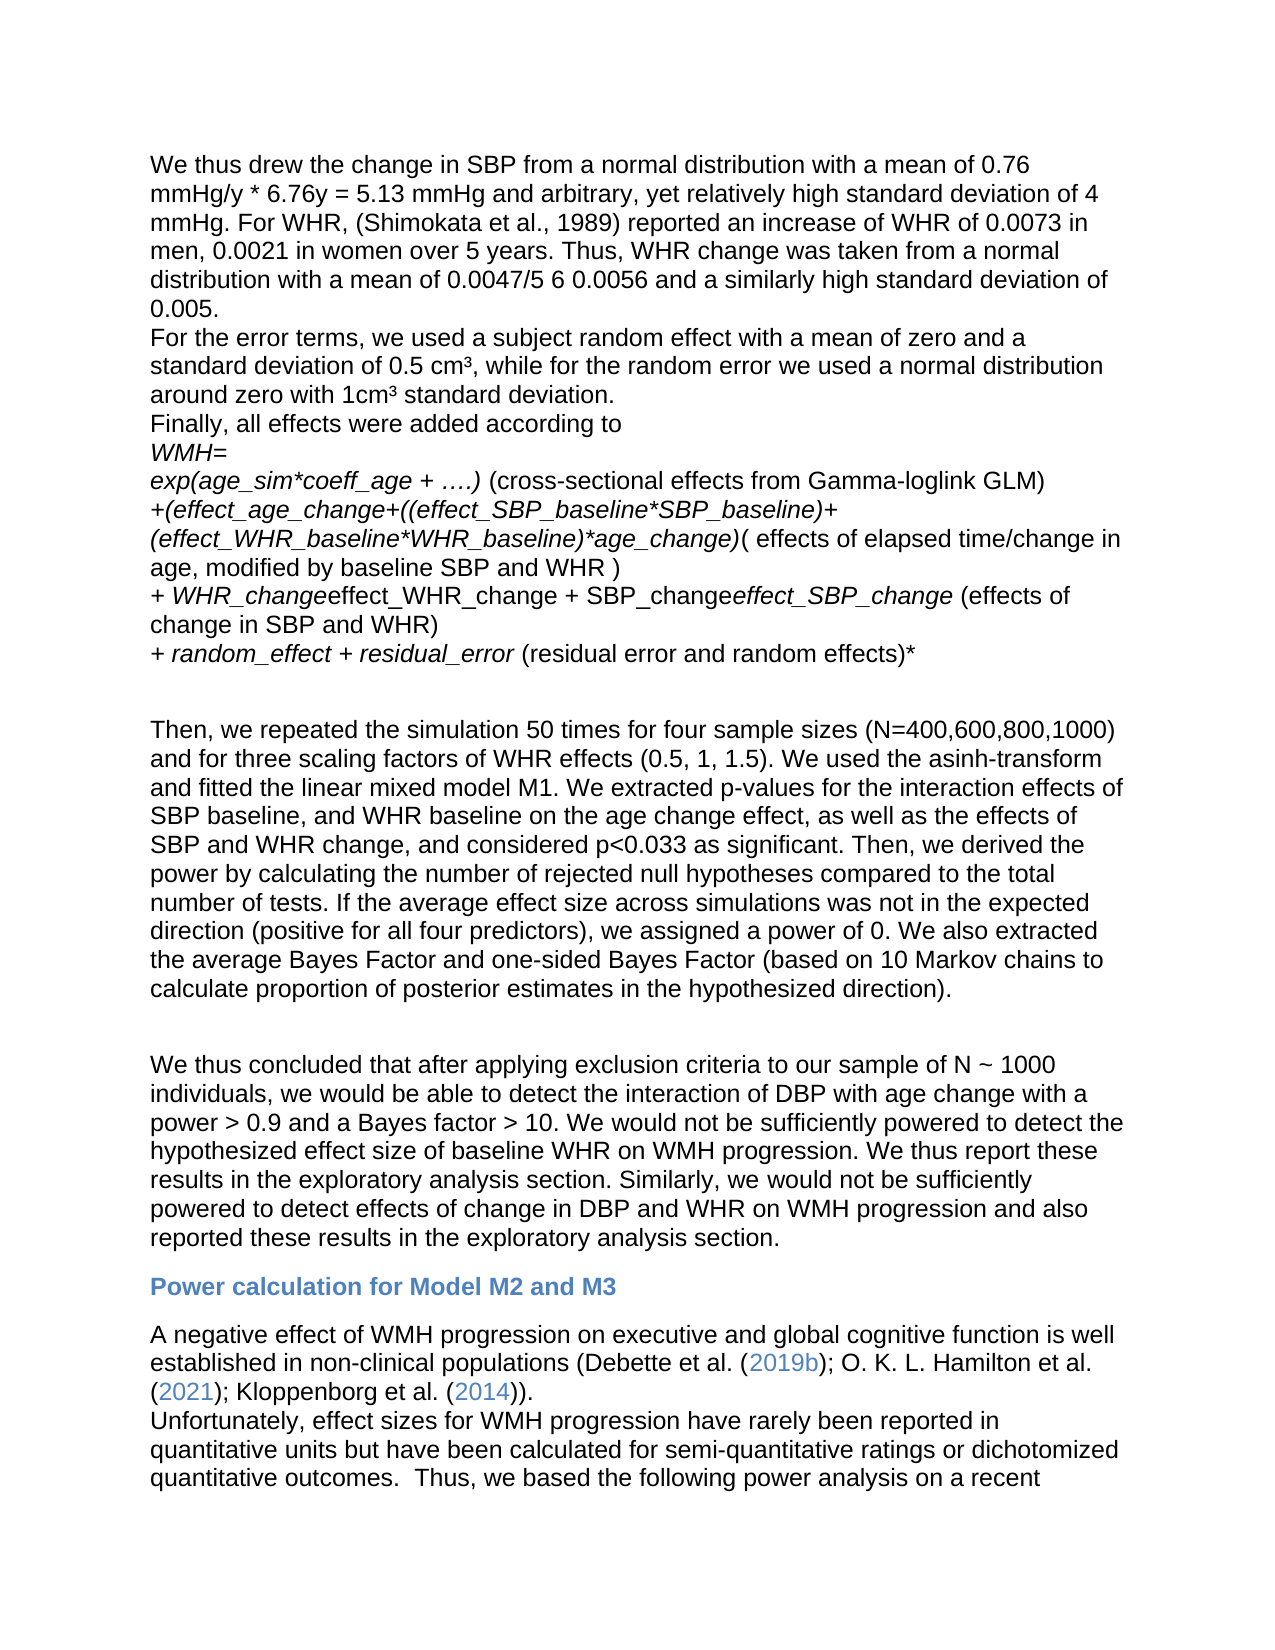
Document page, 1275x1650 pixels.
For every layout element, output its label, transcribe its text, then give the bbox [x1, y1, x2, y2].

text A negative effect of WMH progression on executive and global cognitive function is well established in non-clinical populations (Debette et al. (2019b); O. K. L. Hamilton et al. (2021); Kloppenborg et al. (2014)). Unfortunately, effect sizes for WMH progression have rarely been reported in quantitative units but have been calculated for semi-quantitative ratings or dichotomized quantitative outcomes. Thus, we based the following power analysis on a recent [150, 1319, 1125, 1492]
text We thus concluded that after applying exclusion criteria to our sample of N ~ 1000 individuals, we would be able to detect the interaction of DBP with age change with a power > 0.9 and a Bayes factor > 10. We would not be sufficiently powered to detect the hypothesized effect size of baseline WHR on WMH progression. We thus report these results in the exploratory analysis section. Similarly, we would not be sufficiently powered to detect effects of change in DBP and WHR on WMH progression and also reported these results in the exploratory analysis section. [150, 1050, 1125, 1251]
subtitle Power calculation for Model M2 and M3 [150, 1272, 1125, 1301]
text Then, we repeated the simulation 50 times for four sample sizes (N=400,600,800,1000) and for three scaling factors of WHR effects (0.5, 1, 1.5). We used the asinh-transform and fitted the linear mixed model M1. We extracted p-values for the interaction effects of SBP baseline, and WHR baseline on the age change effect, as well as the effects of SBP and WHR change, and considered p<0.033 as significant. Then, we derived the power by calculating the number of rejected null hypotheses compared to the total number of tests. If the average effect size across simulations was not in the expected direction (positive for all four predictors), we assigned a power of 0. We also extracted the average Bayes Factor and one-sided Bayes Factor (based on 10 Markov chains to calculate proportion of posterior estimates in the hypothesized direction). [150, 686, 1125, 1031]
text We thus drew the change in SBP from a normal distribution with a mean of 0.76 mmHg/y * 6.76y = 5.13 mmHg and arbitrary, yet relatively high standard deviation of 4 mmHg. For WHR, (Shimokata et al., 1989) reported an increase of WHR of 0.0073 in men, 0.0021 in women over 5 years. Thus, WHR change was taken from a normal distribution with a mean of 0.0047/5 6 0.0056 and a similarly high standard deviation of 0.005. For the error terms, we used a subject random effect with a mean of zero and a standard deviation of 0.5 cm³, while for the random error we used a normal distribution around zero with 1cm³ standard deviation. Finally, all effects were added according to WMH= exp(age_sim*coeff_age + ….) (cross-sectional effects from Gamma-loglink GLM) +(effect_age_change+((effect_SBP_baseline*SBP_baseline)+(effect_WHR_baseline*WHR_baseline)*age_change)( effects of elapsed time/change in age, modified by baseline SBP and WHR ) + WHR_changeeffect_WHR_change + SBP_changeeffect_SBP_change (effects of change in SBP and WHR) + random_effect + residual_error (residual error and random effects)* [150, 150, 1125, 667]
